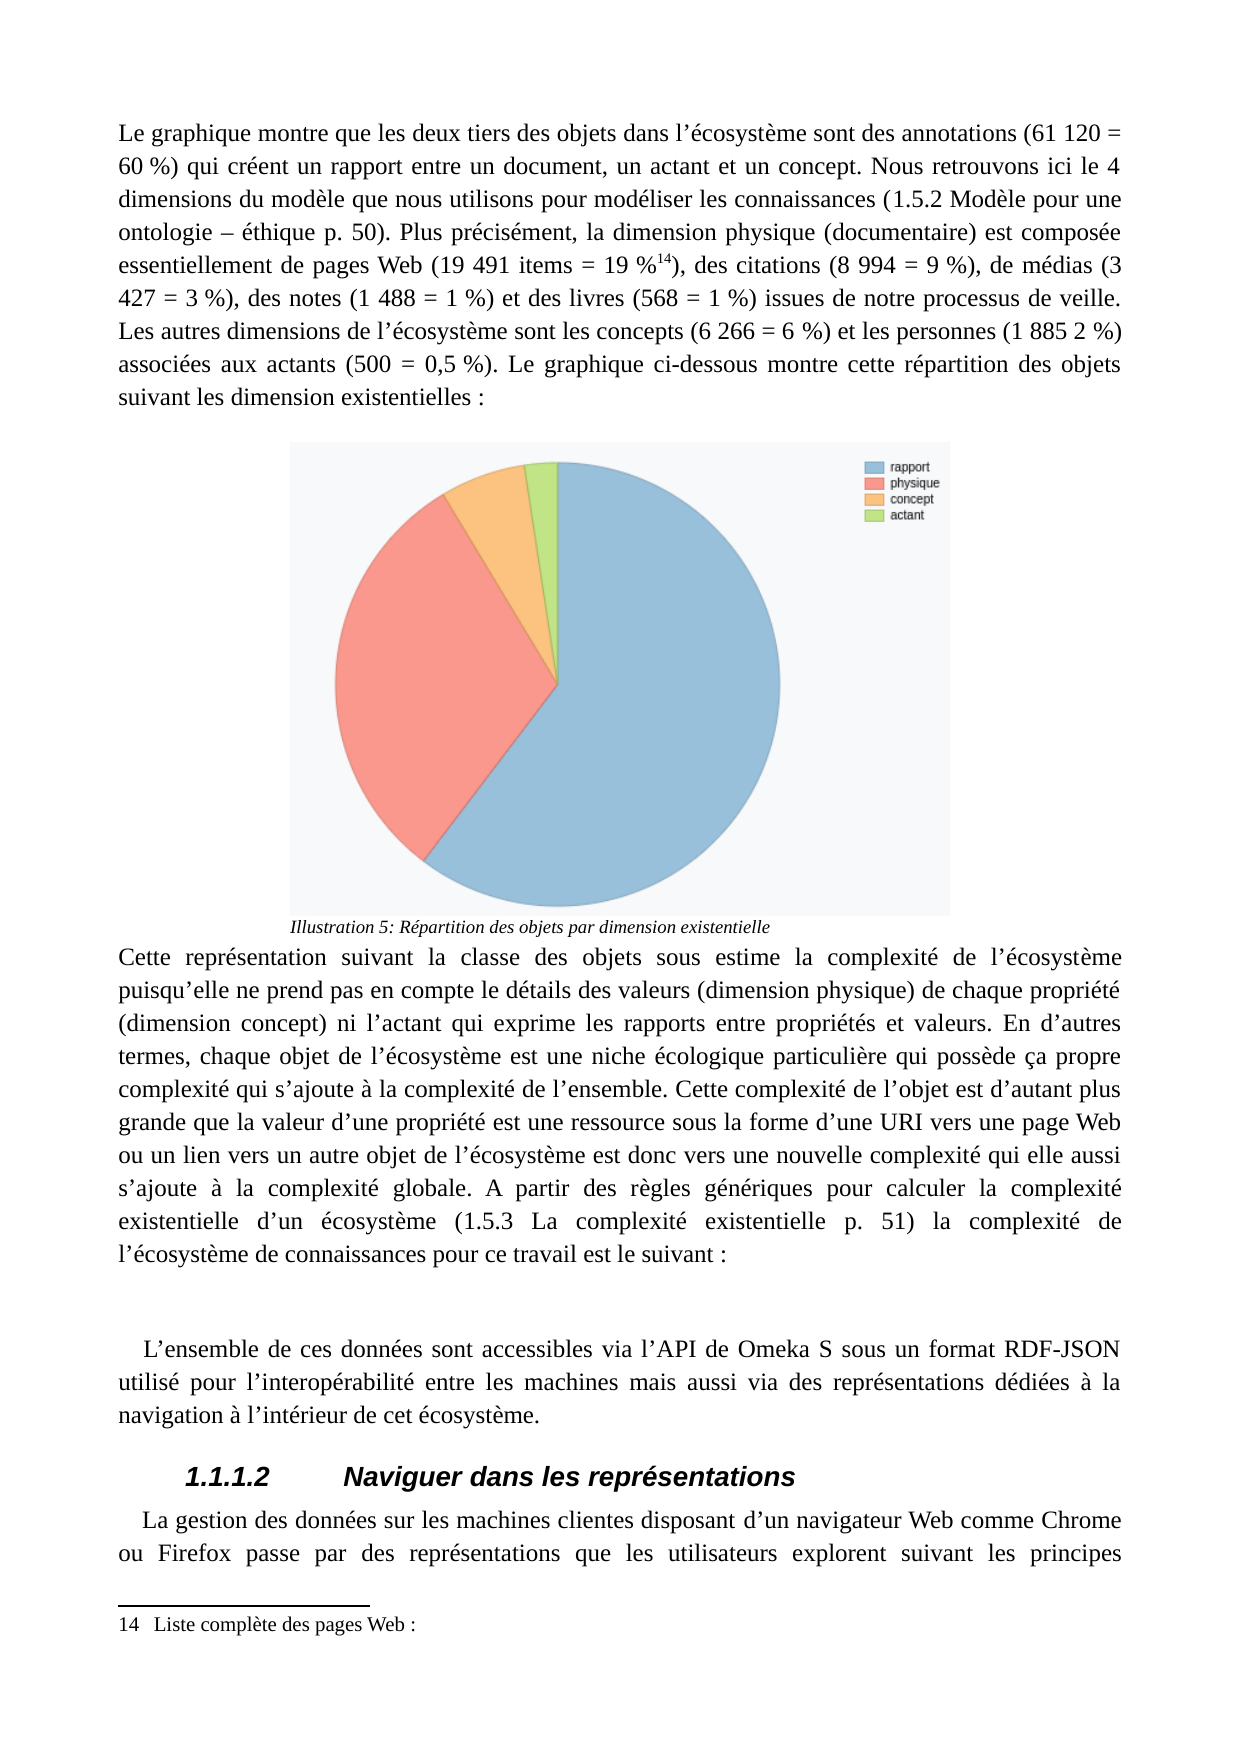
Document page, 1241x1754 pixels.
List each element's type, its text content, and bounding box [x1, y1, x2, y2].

text L’ensemble de ces données sont accessibles via l’API de Omeka S sous un format RDF-JSON utilisé pour l’interopérabilité entre les machines mais aussi via des représentations dédiées à la navigation à l’intérieur de cet écosystème. [118, 1334, 1122, 1429]
text Liste complète des pages Web : [118, 1612, 1122, 1636]
text La gestion des données sur les machines clientes disposant d’un navigateur Web comme Chrome ou Firefox passe par des représentations que les utilisateurs explorent suivant les principes [118, 1505, 1122, 1566]
text Cette représentation suivant la classe des objets sous estime la complexité de l’écosystème puisqu’elle ne prend pas en compte le détails des valeurs (dimension physique) de chaque propriété (dimension concept) ni l’actant qui exprime les rapports entre propriétés et valeurs. En d’autres termes, chaque objet de l’écosystème est une niche écologique particulière qui possède ça propre complexité qui s’ajoute à la complexité de l’ensemble. Cette complexité de l’objet est d’autant plus grande que la valeur d’une propriété est une ressource sous la forme d’une URI vers une page Web ou un lien vers un autre objet de l’écosystème est donc vers une nouvelle complexité qui elle aussi s’ajoute à la complexité globale. A partir des règles génériques pour calculer la complexité existentielle d’un écosystème (1.5.3 La complexité existentielle p. 51) la complexité de l’écosystème de connaissances pour ce travail est le suivant : [118, 430, 1122, 1268]
subtitle Naviguer dans les représentations [118, 1460, 1122, 1492]
picture [289, 442, 951, 916]
text Le graphique montre que les deux tiers des objets dans l’écosystème sont des annotations (61 120 = 60 %) qui créent un rapport entre un document, un actant et un concept. Nous retrouvons ici le 4 dimensions du modèle que nous utilisons pour modéliser les connaissances (1.5.2 Modèle pour une ontologie – éthique p. 51). Plus précisément, la dimension physique (documentaire) est composée essentiellement de pages Web (19 491 items = 19 %), des citations (8 994 = 9 %), de médias (3 427 = 3 %), des notes (1 488 = 1 %) et des livres (568 = 1 %) issues de notre processus de veille. Les autres dimensions de l’écosystème sont les concepts (6 266 = 6 %) et les personnes (1 885 2 %) associées aux actants (500 = 0,5 %). Le graphique ci-dessous montre cette répartition des objets suivant les dimension existentielles : [118, 118, 1122, 411]
text Illustration 5: Répartition des objets par dimension existentielle [290, 916, 950, 937]
